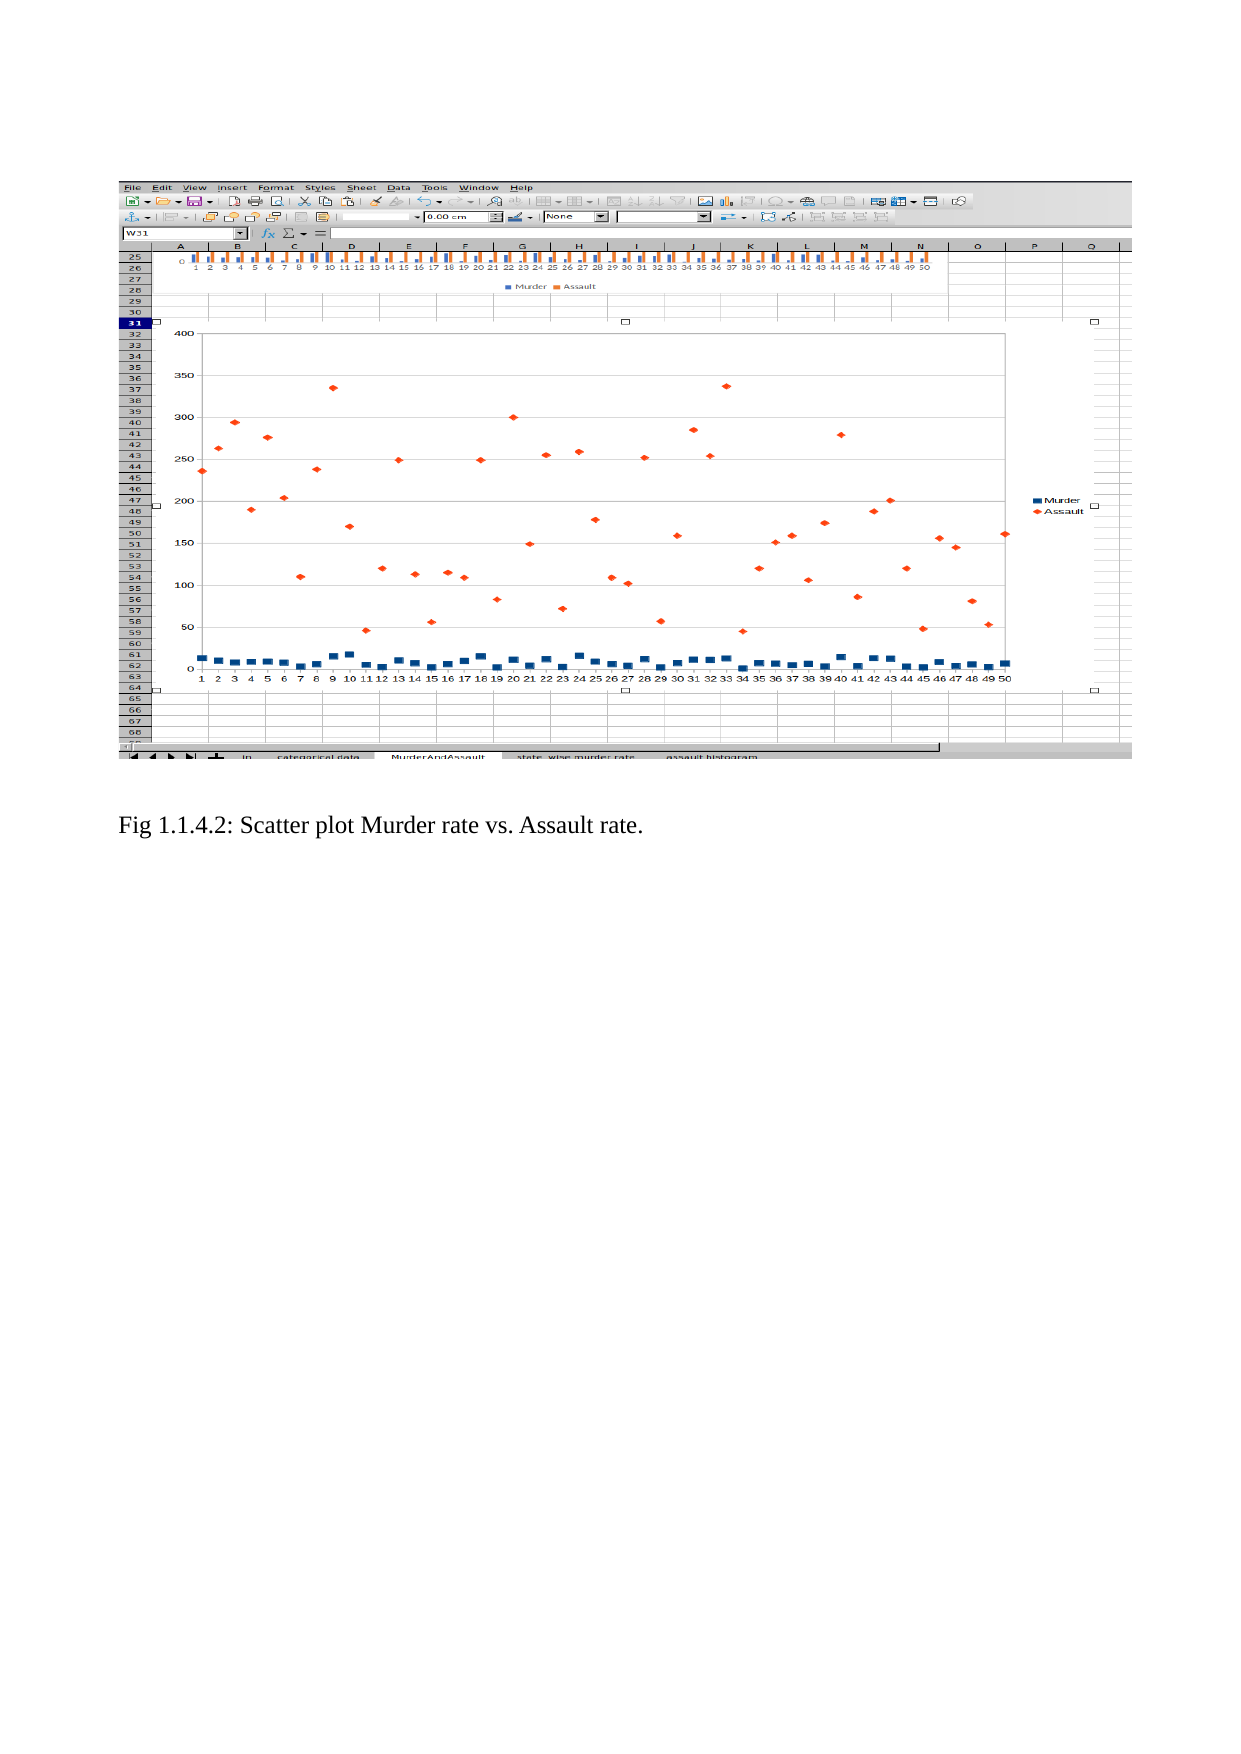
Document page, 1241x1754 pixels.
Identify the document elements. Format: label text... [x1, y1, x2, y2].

text Fig 1.1.4.2: Scatter plot Murder rate vs. Assault rate. [118, 810, 1122, 839]
